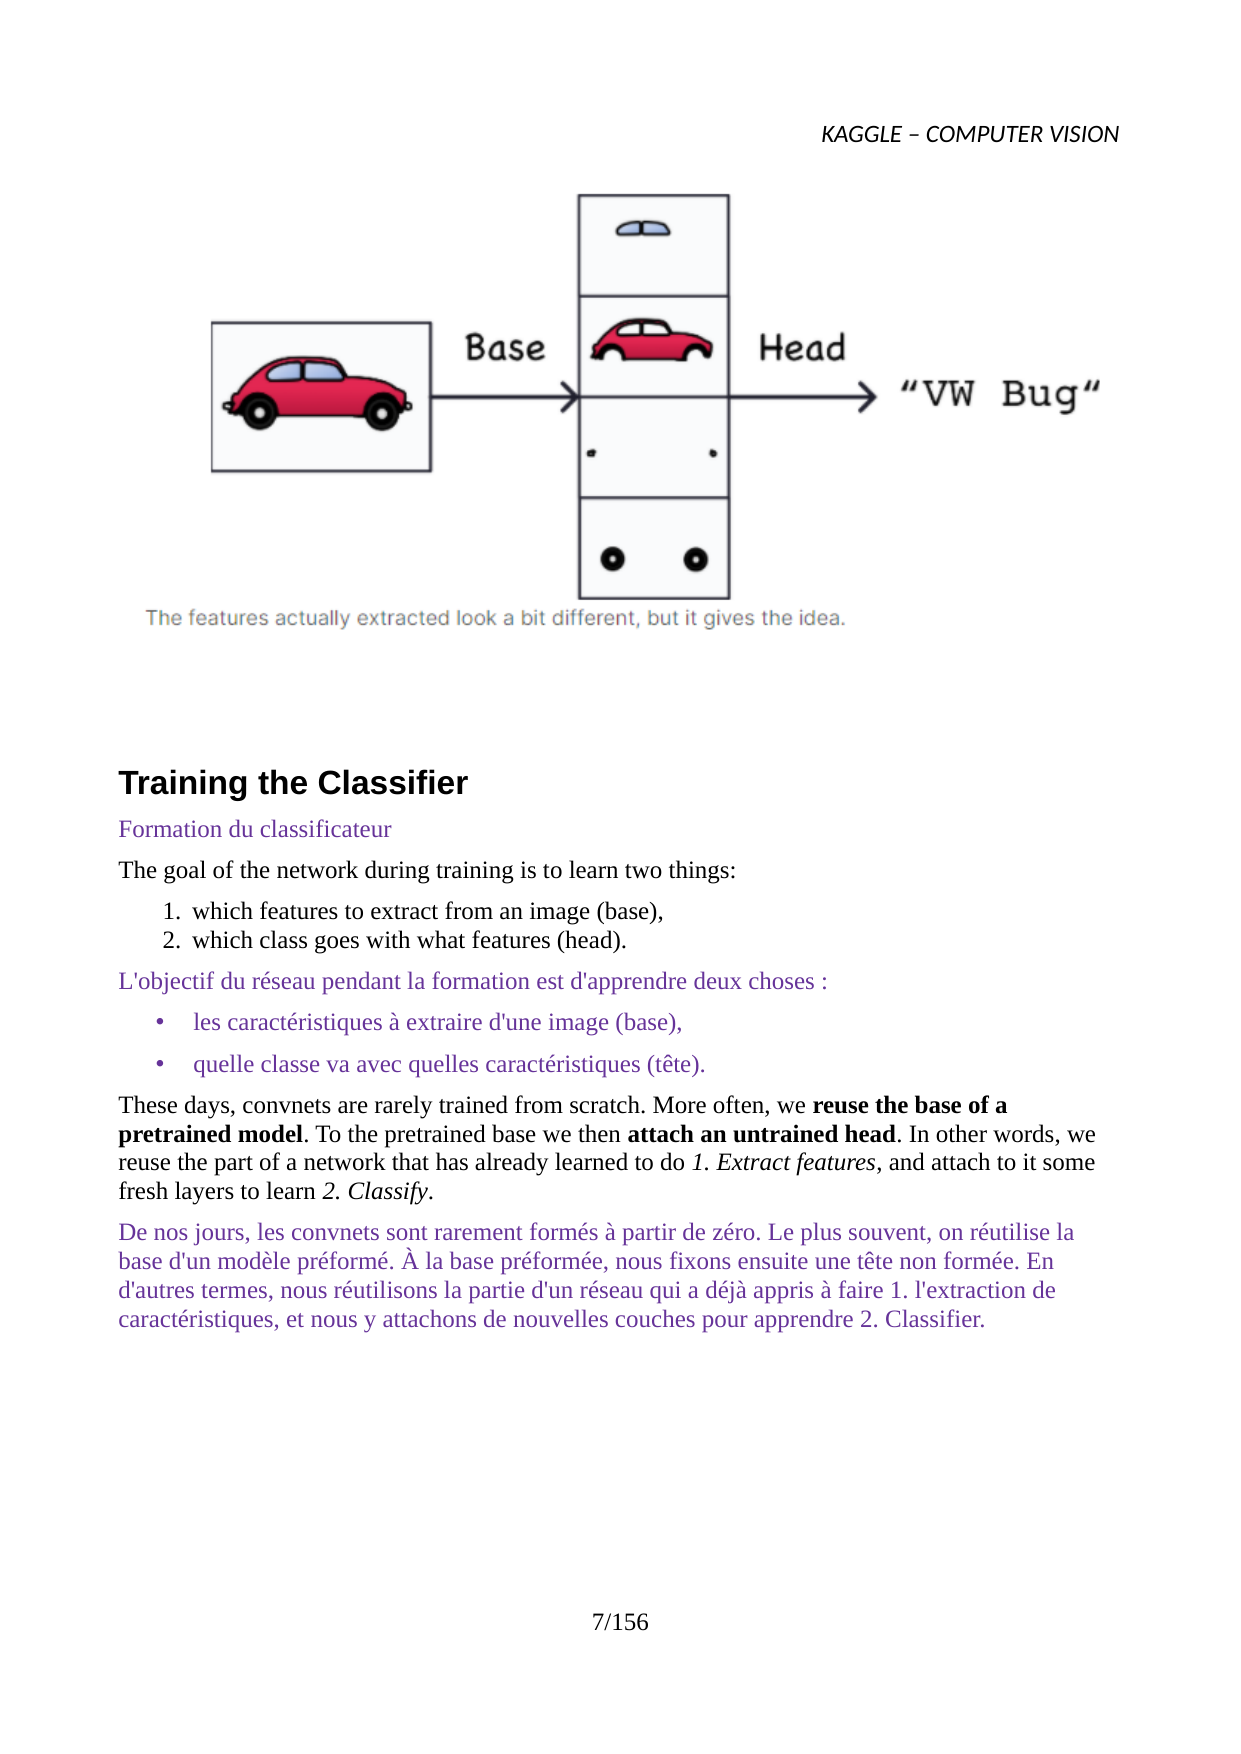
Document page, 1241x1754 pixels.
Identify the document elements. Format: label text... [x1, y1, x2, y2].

list which class goes with what features (head). [162, 925, 1122, 954]
text Formation du classificateur [118, 814, 1122, 842]
text De nos jours, les convnets sont rarement formés à partir de zéro. Le plus souvent, on réutilise la base d'un modèle préformé. À la base préformée, nous fixons ensuite une tête non formée. En d'autres termes, nous réutilisons la partie d'un réseau qui a déjà appris à faire 1. l'extraction de caractéristiques, et nous y attachons de nouvelles couches pour apprendre 2. Classifier. [118, 1217, 1122, 1332]
picture [118, 178, 1122, 643]
text L'objectif du réseau pendant la formation est d'apprendre deux choses : [118, 966, 1122, 995]
text The goal of the network during training is to learn two things: [118, 855, 1122, 884]
list les caractéristiques à extraire d'une image (base), [156, 1007, 1122, 1036]
list which features to extract from an image (base), [162, 896, 1122, 925]
subtitle Training the Classifier [118, 763, 1122, 801]
text These days, convnets are rarely trained from scratch. More often, we reuse the base of a pretrained model. To the pretrained base we then attach an untrained head. In other words, we reuse the part of a network that has already learned to do 1. Extract features, and attach to it some fresh layers to learn 2. Classify. [118, 1090, 1122, 1205]
list quelle classe va avec quelles caractéristiques (tête). [156, 1049, 1122, 1077]
